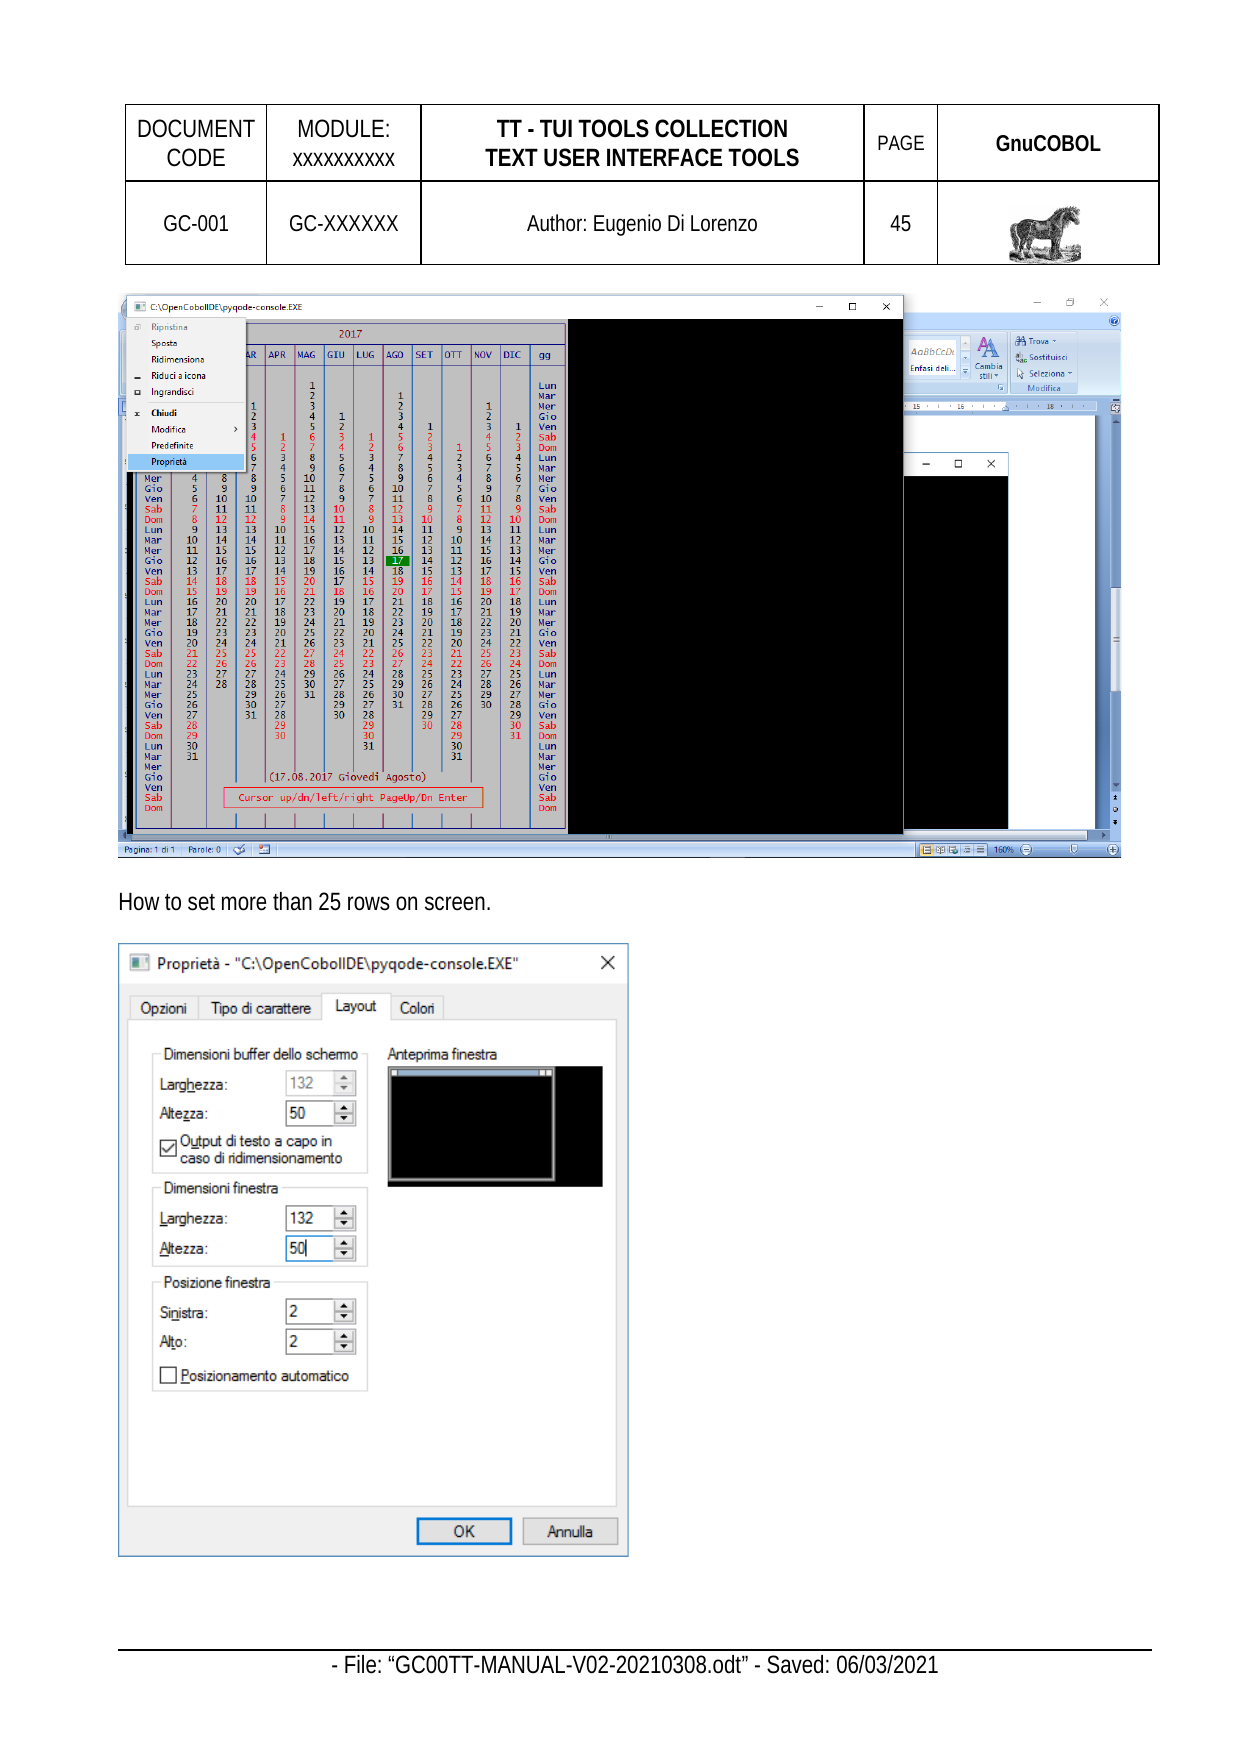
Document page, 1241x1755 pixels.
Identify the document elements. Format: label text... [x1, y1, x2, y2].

text How to set more than 25 rows on screen. [118, 887, 1152, 915]
